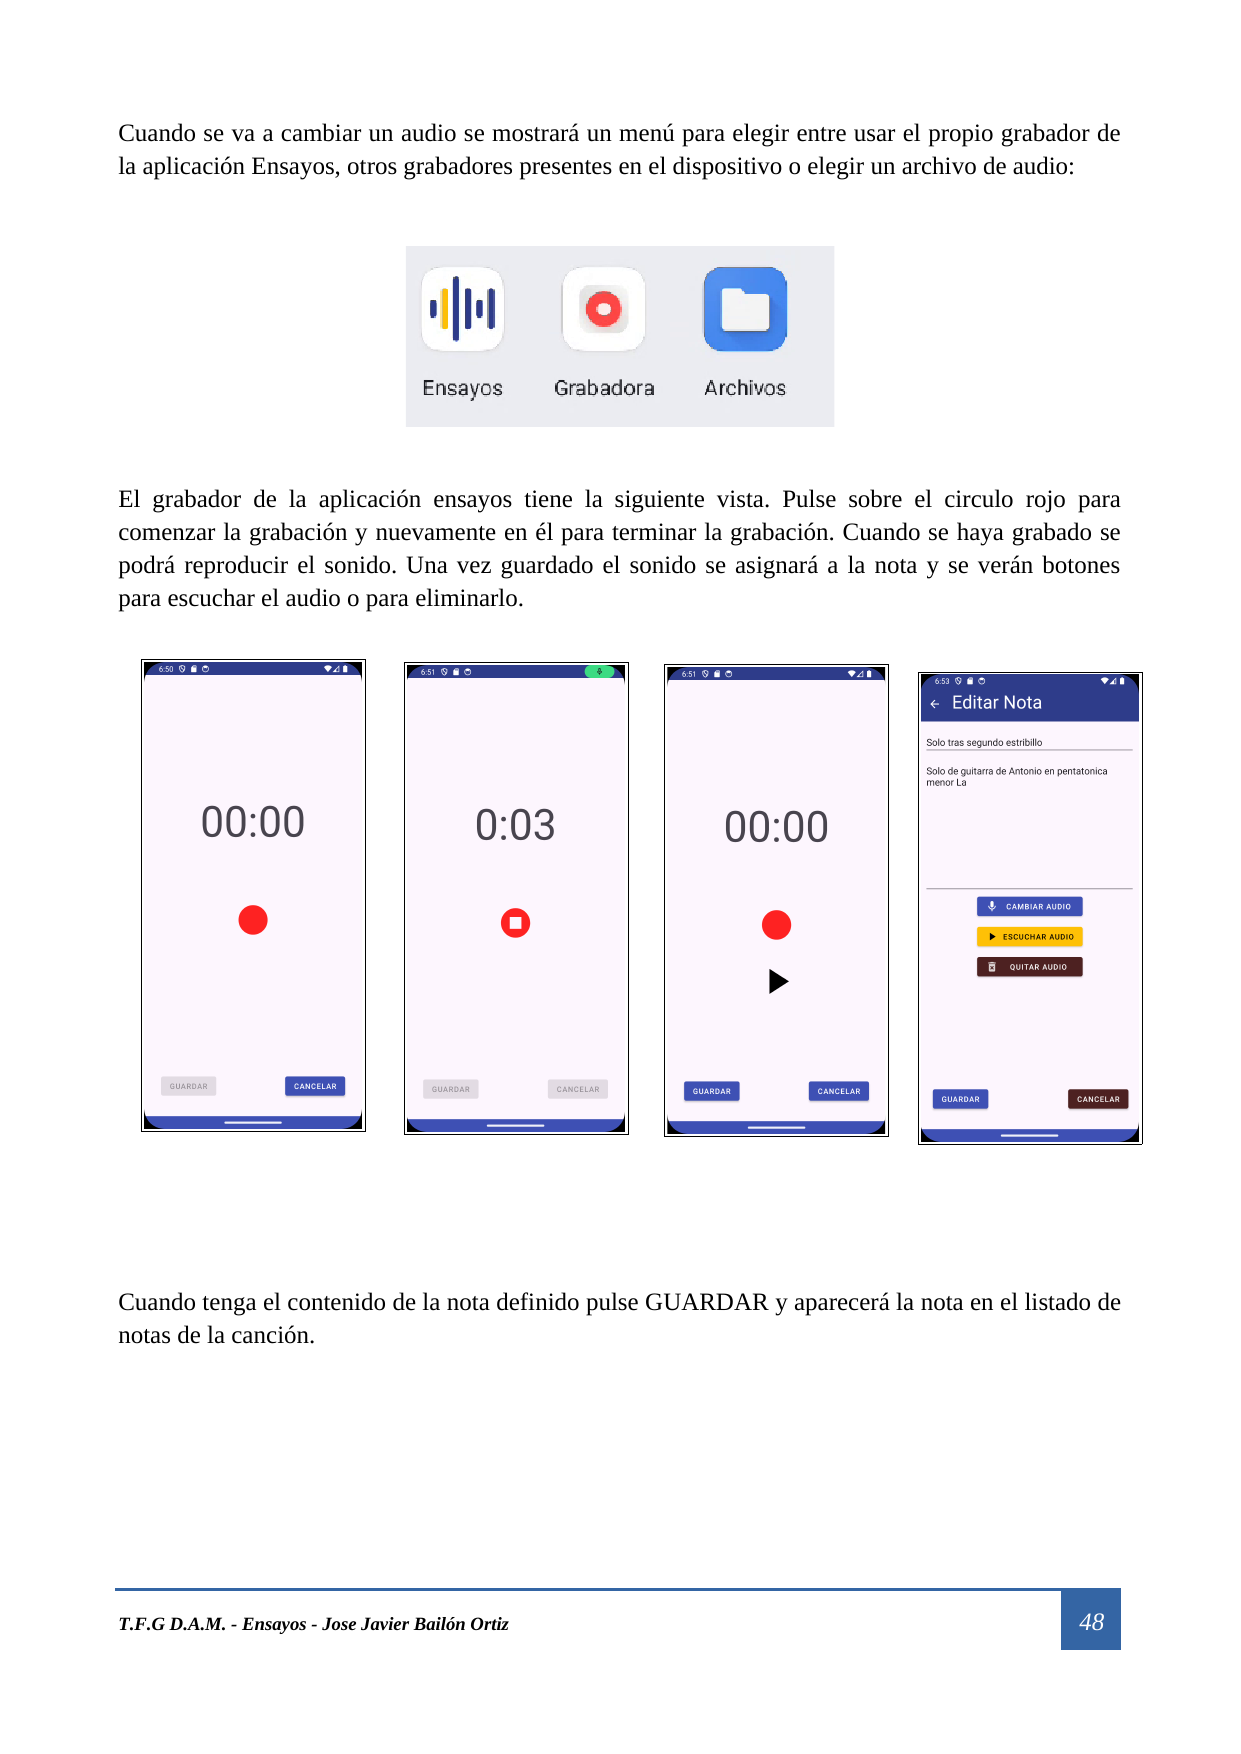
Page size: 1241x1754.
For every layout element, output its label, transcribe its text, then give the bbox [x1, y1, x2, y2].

picture [405, 246, 835, 427]
text Cuando se va a cambiar un audio se mostrará un menú para elegir entre usar el propio grabador de la aplicación Ensayos, otros grabadores presentes en el dispositivo o elegir un archivo de audio: [118, 118, 1122, 180]
text Cuando tenga el contenido de la nota definido pulse GUARDAR y aparecerá la nota en el listado de notas de la canción. [118, 1287, 1122, 1349]
text El grabador de la aplicación ensayos tiene la siguiente vista. Pulse sobre el circulo rojo para comenzar la grabación y nuevamente en él para terminar la grabación. Cuando se haya grabado se podrá reproducir el sonido. Una vez guardado el sonido se asignará a la nota y se verán botones para escuchar el audio o para eliminarlo. [118, 484, 1122, 612]
